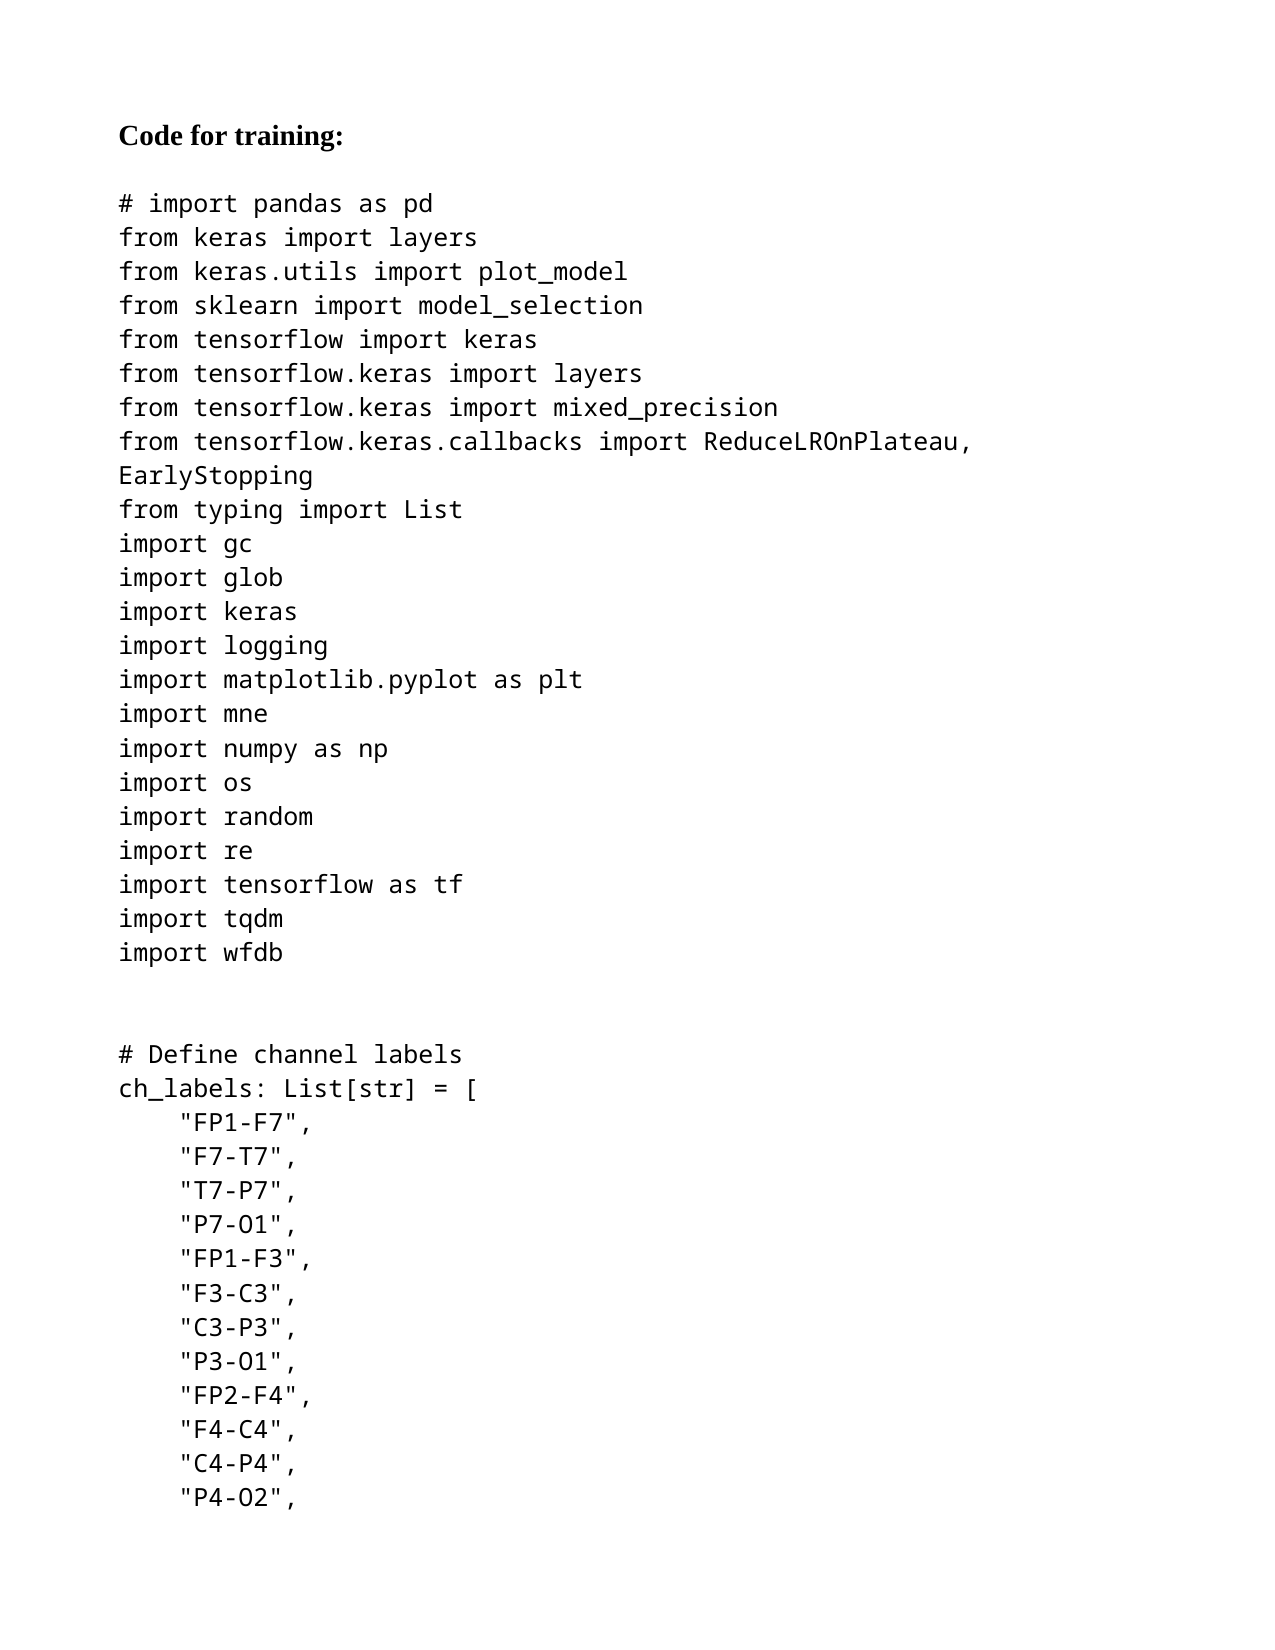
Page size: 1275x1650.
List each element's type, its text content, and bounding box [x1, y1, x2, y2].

text "C4-P4", [118, 1446, 1157, 1479]
text import gc [118, 526, 1157, 560]
text "T7-P7", [118, 1173, 1157, 1207]
text import tensorflow as tf [118, 866, 1157, 901]
text "FP1-F7", [118, 1105, 1157, 1139]
text "P4-O2", [118, 1479, 1157, 1514]
text "C3-P3", [118, 1309, 1157, 1343]
text Code for training: [118, 118, 1157, 152]
text "F4-C4", [118, 1411, 1157, 1446]
text import wfdb [118, 934, 1157, 969]
text from tensorflow.keras.callbacks import ReduceLROnPlateau, EarlyStopping [118, 424, 1157, 492]
text "P3-O1", [118, 1343, 1157, 1377]
text # Define channel labels [118, 1037, 1157, 1071]
text "FP1-F3", [118, 1241, 1157, 1275]
text from tensorflow.keras import mixed_precision [118, 389, 1157, 424]
text "P7-O1", [118, 1207, 1157, 1241]
text import keras [118, 594, 1157, 628]
text from keras import layers [118, 219, 1157, 253]
text from tensorflow import keras [118, 321, 1157, 356]
text import mne [118, 696, 1157, 730]
text import random [118, 798, 1157, 832]
text from sklearn import model_selection [118, 287, 1157, 321]
text import re [118, 832, 1157, 866]
text "FP2-F4", [118, 1377, 1157, 1411]
text ch_labels: List[str] = [ [118, 1071, 1157, 1105]
text "F3-C3", [118, 1275, 1157, 1309]
text from keras.utils import plot_model [118, 253, 1157, 287]
text from tensorflow.keras import layers [118, 356, 1157, 389]
text import numpy as np [118, 730, 1157, 764]
text # import pandas as pd [118, 185, 1157, 219]
text import glob [118, 560, 1157, 594]
text import matplotlib.pyplot as plt [118, 662, 1157, 696]
text import logging [118, 628, 1157, 662]
text import tqdm [118, 901, 1157, 934]
text import os [118, 764, 1157, 798]
text "F7-T7", [118, 1139, 1157, 1173]
text from typing import List [118, 492, 1157, 526]
